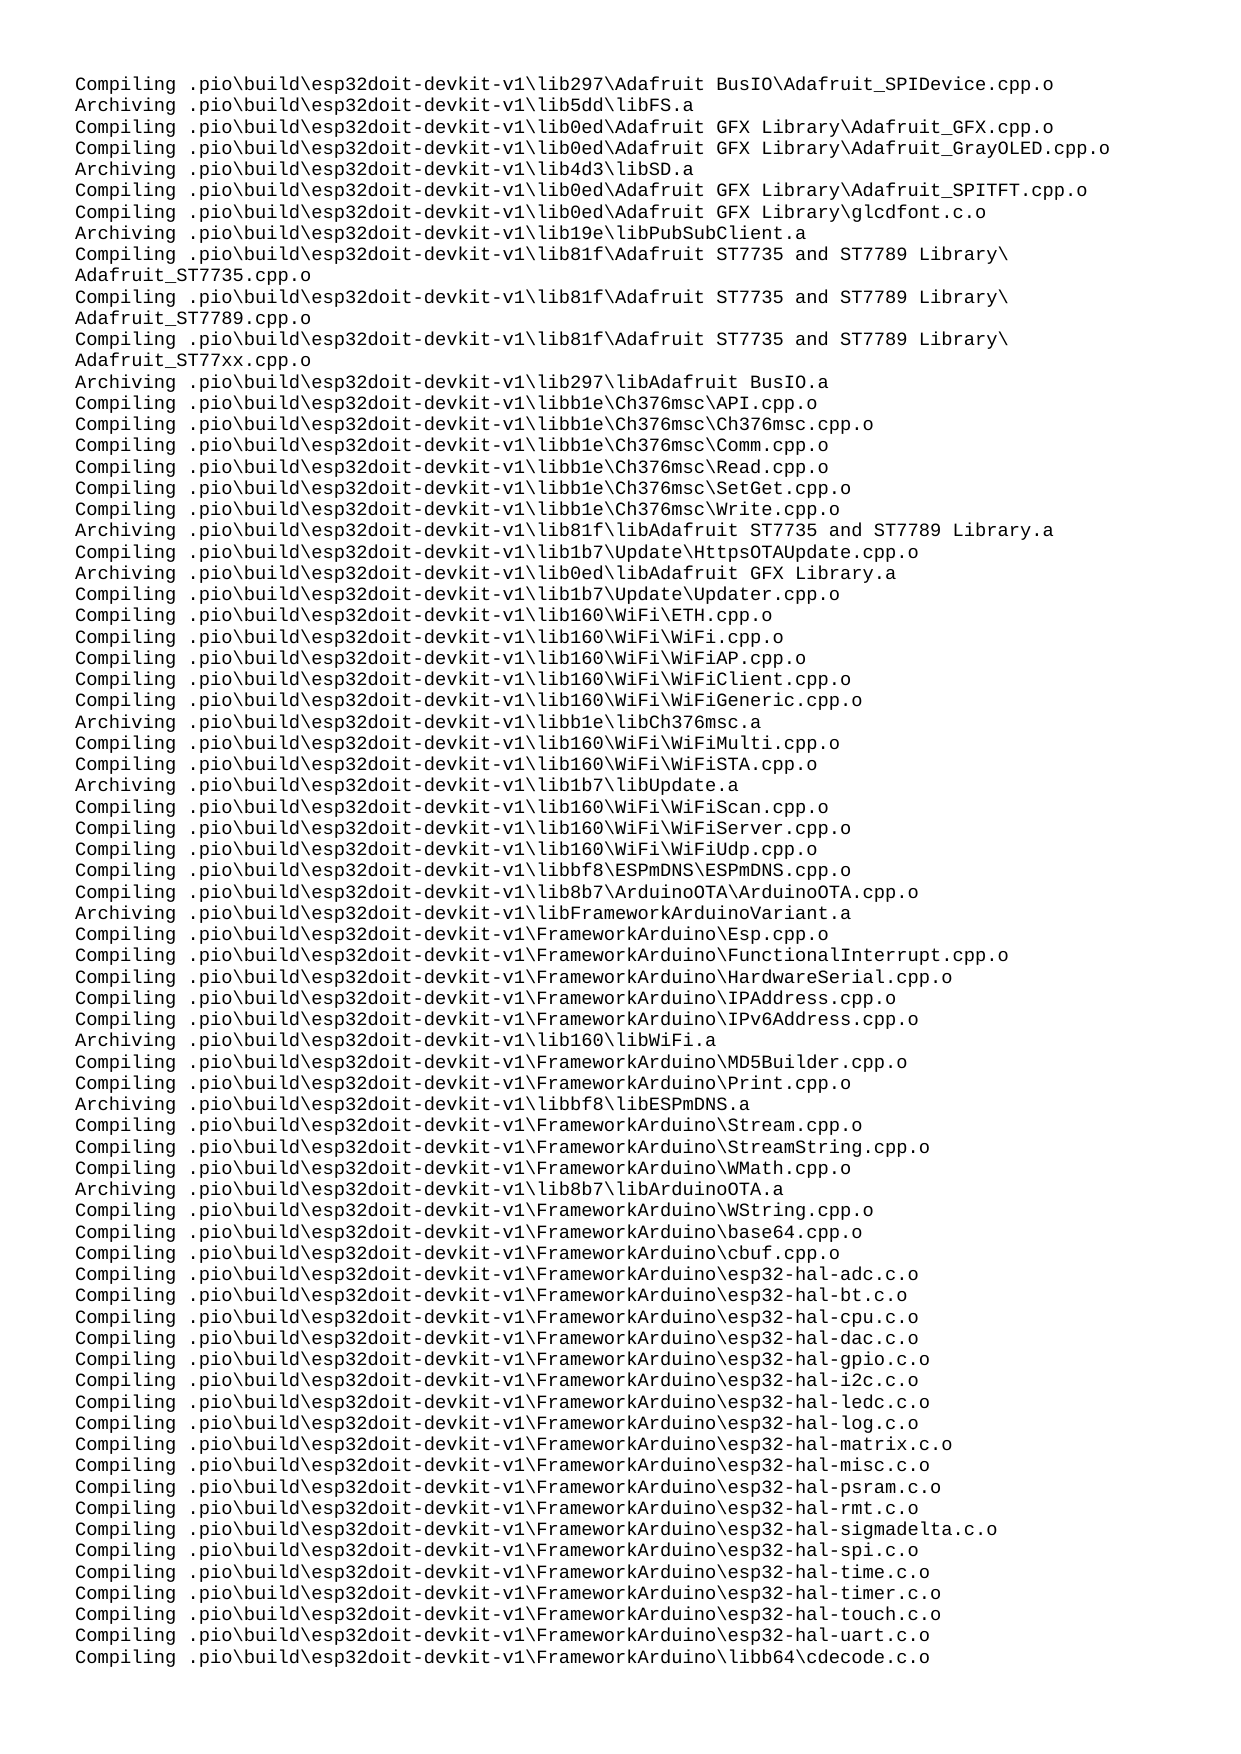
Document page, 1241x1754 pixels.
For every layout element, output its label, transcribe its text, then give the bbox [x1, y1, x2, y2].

text Archiving .pio\build\esp32doit-devkit-v1\lib4d3\libSD.a [75, 160, 1165, 181]
text Compiling .pio\build\esp32doit-devkit-v1\FrameworkArduino\esp32-hal-timer.c.o [75, 1584, 1165, 1605]
text Compiling .pio\build\esp32doit-devkit-v1\libb1e\Ch376msc\SetGet.cpp.o [75, 479, 1165, 500]
text Compiling .pio\build\esp32doit-devkit-v1\libb1e\Ch376msc\Write.cpp.o [75, 500, 1165, 521]
text Compiling .pio\build\esp32doit-devkit-v1\FrameworkArduino\IPv6Address.cpp.o [75, 1010, 1165, 1031]
text Compiling .pio\build\esp32doit-devkit-v1\lib160\WiFi\WiFiServer.cpp.o [75, 819, 1165, 840]
text Compiling .pio\build\esp32doit-devkit-v1\lib81f\Adafruit ST7735 and ST7789 Library\Adafruit_ST7789.cpp.o [75, 287, 1165, 330]
text Compiling .pio\build\esp32doit-devkit-v1\FrameworkArduino\FunctionalInterrupt.cpp.o [75, 946, 1165, 967]
text Compiling .pio\build\esp32doit-devkit-v1\lib0ed\Adafruit GFX Library\Adafruit_GFX.cpp.o [75, 117, 1165, 139]
text Compiling .pio\build\esp32doit-devkit-v1\FrameworkArduino\esp32-hal-dac.c.o [75, 1329, 1165, 1350]
text Compiling .pio\build\esp32doit-devkit-v1\FrameworkArduino\esp32-hal-rmt.c.o [75, 1499, 1165, 1520]
text Compiling .pio\build\esp32doit-devkit-v1\libb1e\Ch376msc\API.cpp.o [75, 394, 1165, 415]
text Compiling .pio\build\esp32doit-devkit-v1\lib0ed\Adafruit GFX Library\glcdfont.c.o [75, 202, 1165, 224]
text Compiling .pio\build\esp32doit-devkit-v1\FrameworkArduino\Print.cpp.o [75, 1074, 1165, 1095]
text Compiling .pio\build\esp32doit-devkit-v1\lib8b7\ArduinoOTA\ArduinoOTA.cpp.o [75, 882, 1165, 904]
text Compiling .pio\build\esp32doit-devkit-v1\FrameworkArduino\esp32-hal-matrix.c.o [75, 1435, 1165, 1456]
text Compiling .pio\build\esp32doit-devkit-v1\FrameworkArduino\libb64\cdecode.c.o [75, 1647, 1165, 1669]
text Compiling .pio\build\esp32doit-devkit-v1\lib297\Adafruit BusIO\Adafruit_SPIDevice.cpp.o [75, 75, 1165, 96]
text Compiling .pio\build\esp32doit-devkit-v1\FrameworkArduino\cbuf.cpp.o [75, 1244, 1165, 1265]
text Compiling .pio\build\esp32doit-devkit-v1\FrameworkArduino\esp32-hal-cpu.c.o [75, 1307, 1165, 1329]
text Compiling .pio\build\esp32doit-devkit-v1\lib160\WiFi\WiFi.cpp.o [75, 627, 1165, 649]
text Compiling .pio\build\esp32doit-devkit-v1\libb1e\Ch376msc\Ch376msc.cpp.o [75, 415, 1165, 436]
text Compiling .pio\build\esp32doit-devkit-v1\FrameworkArduino\esp32-hal-bt.c.o [75, 1286, 1165, 1307]
text Compiling .pio\build\esp32doit-devkit-v1\FrameworkArduino\StreamString.cpp.o [75, 1137, 1165, 1159]
text Compiling .pio\build\esp32doit-devkit-v1\FrameworkArduino\HardwareSerial.cpp.o [75, 967, 1165, 989]
text Compiling .pio\build\esp32doit-devkit-v1\FrameworkArduino\esp32-hal-sigmadelta.c.o [75, 1520, 1165, 1541]
text Compiling .pio\build\esp32doit-devkit-v1\FrameworkArduino\esp32-hal-spi.c.o [75, 1541, 1165, 1562]
text Compiling .pio\build\esp32doit-devkit-v1\FrameworkArduino\WString.cpp.o [75, 1201, 1165, 1222]
text Archiving .pio\build\esp32doit-devkit-v1\lib160\libWiFi.a [75, 1031, 1165, 1052]
text Compiling .pio\build\esp32doit-devkit-v1\FrameworkArduino\esp32-hal-psram.c.o [75, 1477, 1165, 1499]
text Archiving .pio\build\esp32doit-devkit-v1\lib5dd\libFS.a [75, 96, 1165, 117]
text Archiving .pio\build\esp32doit-devkit-v1\lib8b7\libArduinoOTA.a [75, 1180, 1165, 1201]
text Archiving .pio\build\esp32doit-devkit-v1\lib19e\libPubSubClient.a [75, 224, 1165, 245]
text Archiving .pio\build\esp32doit-devkit-v1\lib297\libAdafruit BusIO.a [75, 372, 1165, 394]
text Compiling .pio\build\esp32doit-devkit-v1\lib160\WiFi\WiFiMulti.cpp.o [75, 734, 1165, 755]
text Compiling .pio\build\esp32doit-devkit-v1\lib160\WiFi\WiFiClient.cpp.o [75, 670, 1165, 691]
text Compiling .pio\build\esp32doit-devkit-v1\FrameworkArduino\Esp.cpp.o [75, 925, 1165, 946]
text Compiling .pio\build\esp32doit-devkit-v1\lib81f\Adafruit ST7735 and ST7789 Library\Adafruit_ST77xx.cpp.o [75, 330, 1165, 372]
text Compiling .pio\build\esp32doit-devkit-v1\FrameworkArduino\WMath.cpp.o [75, 1159, 1165, 1180]
text Compiling .pio\build\esp32doit-devkit-v1\FrameworkArduino\esp32-hal-time.c.o [75, 1562, 1165, 1584]
text Compiling .pio\build\esp32doit-devkit-v1\lib0ed\Adafruit GFX Library\Adafruit_GrayOLED.cpp.o [75, 139, 1165, 160]
text Compiling .pio\build\esp32doit-devkit-v1\lib81f\Adafruit ST7735 and ST7789 Library\Adafruit_ST7735.cpp.o [75, 245, 1165, 287]
text Compiling .pio\build\esp32doit-devkit-v1\lib160\WiFi\WiFiGeneric.cpp.o [75, 691, 1165, 712]
text Compiling .pio\build\esp32doit-devkit-v1\lib160\WiFi\ETH.cpp.o [75, 606, 1165, 627]
text Compiling .pio\build\esp32doit-devkit-v1\FrameworkArduino\base64.cpp.o [75, 1222, 1165, 1244]
text Compiling .pio\build\esp32doit-devkit-v1\lib160\WiFi\WiFiSTA.cpp.o [75, 755, 1165, 776]
text Compiling .pio\build\esp32doit-devkit-v1\lib160\WiFi\WiFiScan.cpp.o [75, 797, 1165, 819]
text Compiling .pio\build\esp32doit-devkit-v1\FrameworkArduino\esp32-hal-gpio.c.o [75, 1350, 1165, 1371]
text Compiling .pio\build\esp32doit-devkit-v1\FrameworkArduino\esp32-hal-touch.c.o [75, 1605, 1165, 1626]
text Compiling .pio\build\esp32doit-devkit-v1\FrameworkArduino\esp32-hal-log.c.o [75, 1414, 1165, 1435]
text Archiving .pio\build\esp32doit-devkit-v1\lib1b7\libUpdate.a [75, 776, 1165, 797]
text Compiling .pio\build\esp32doit-devkit-v1\FrameworkArduino\esp32-hal-adc.c.o [75, 1265, 1165, 1286]
text Compiling .pio\build\esp32doit-devkit-v1\lib160\WiFi\WiFiUdp.cpp.o [75, 840, 1165, 861]
text Compiling .pio\build\esp32doit-devkit-v1\FrameworkArduino\esp32-hal-uart.c.o [75, 1626, 1165, 1647]
text Compiling .pio\build\esp32doit-devkit-v1\FrameworkArduino\Stream.cpp.o [75, 1116, 1165, 1137]
text Compiling .pio\build\esp32doit-devkit-v1\libb1e\Ch376msc\Comm.cpp.o [75, 436, 1165, 457]
text Archiving .pio\build\esp32doit-devkit-v1\lib0ed\libAdafruit GFX Library.a [75, 564, 1165, 585]
text Archiving .pio\build\esp32doit-devkit-v1\libbf8\libESPmDNS.a [75, 1095, 1165, 1116]
text Compiling .pio\build\esp32doit-devkit-v1\lib160\WiFi\WiFiAP.cpp.o [75, 649, 1165, 670]
text Archiving .pio\build\esp32doit-devkit-v1\libFrameworkArduinoVariant.a [75, 904, 1165, 925]
text Compiling .pio\build\esp32doit-devkit-v1\libb1e\Ch376msc\Read.cpp.o [75, 457, 1165, 479]
text Compiling .pio\build\esp32doit-devkit-v1\lib0ed\Adafruit GFX Library\Adafruit_SPITFT.cpp.o [75, 181, 1165, 202]
text Compiling .pio\build\esp32doit-devkit-v1\FrameworkArduino\esp32-hal-i2c.c.o [75, 1371, 1165, 1392]
text Compiling .pio\build\esp32doit-devkit-v1\libbf8\ESPmDNS\ESPmDNS.cpp.o [75, 861, 1165, 882]
text Compiling .pio\build\esp32doit-devkit-v1\FrameworkArduino\IPAddress.cpp.o [75, 989, 1165, 1010]
text Compiling .pio\build\esp32doit-devkit-v1\FrameworkArduino\esp32-hal-misc.c.o [75, 1456, 1165, 1477]
text Compiling .pio\build\esp32doit-devkit-v1\lib1b7\Update\Updater.cpp.o [75, 585, 1165, 606]
text Archiving .pio\build\esp32doit-devkit-v1\lib81f\libAdafruit ST7735 and ST7789 Library.a [75, 521, 1165, 542]
text Compiling .pio\build\esp32doit-devkit-v1\lib1b7\Update\HttpsOTAUpdate.cpp.o [75, 542, 1165, 564]
text Compiling .pio\build\esp32doit-devkit-v1\FrameworkArduino\MD5Builder.cpp.o [75, 1052, 1165, 1074]
text Compiling .pio\build\esp32doit-devkit-v1\FrameworkArduino\esp32-hal-ledc.c.o [75, 1392, 1165, 1414]
text Archiving .pio\build\esp32doit-devkit-v1\libb1e\libCh376msc.a [75, 712, 1165, 734]
